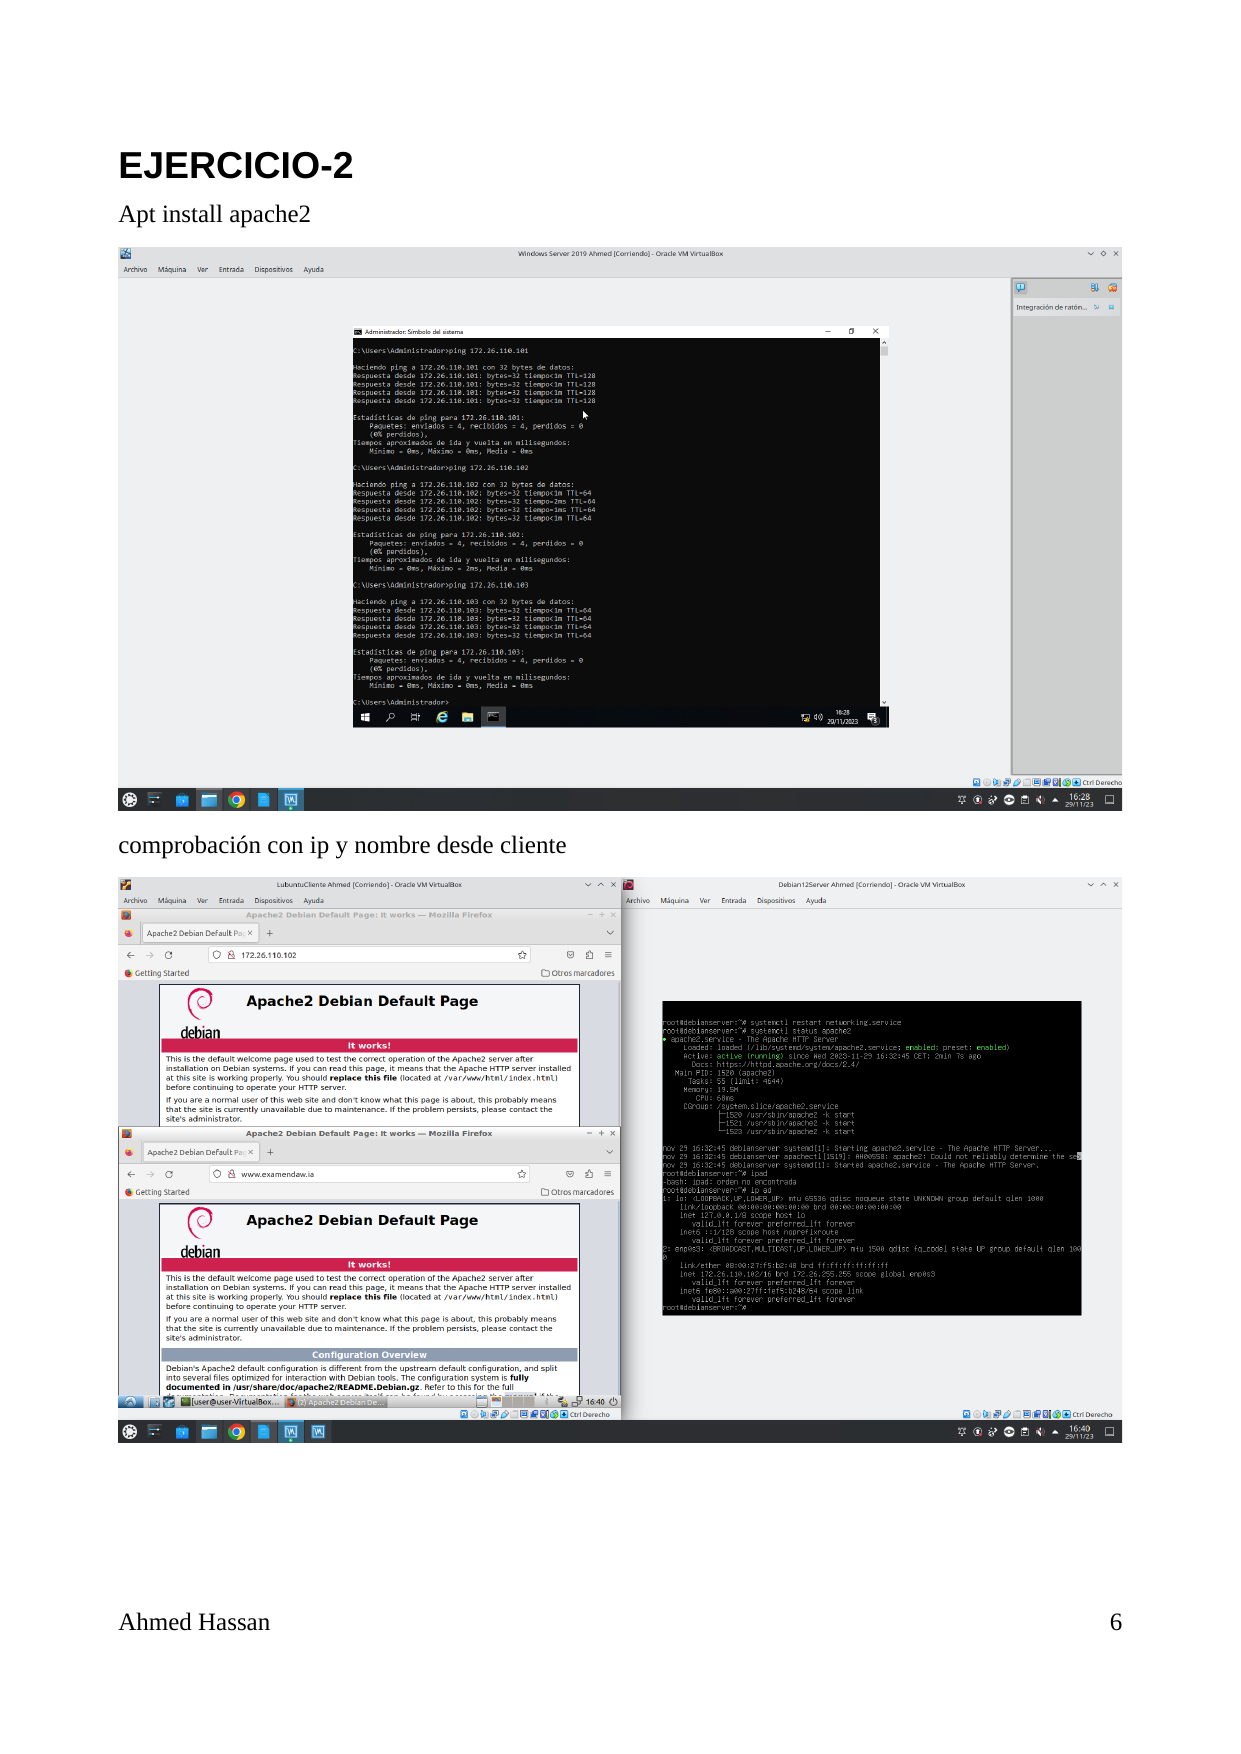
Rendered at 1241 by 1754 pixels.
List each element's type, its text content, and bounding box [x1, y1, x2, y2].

picture [118, 877, 1123, 1443]
text Apt install apache2 [118, 199, 1122, 227]
picture [118, 246, 1123, 811]
subtitle EJERCICIO-2 [118, 143, 1122, 186]
text comprobación con ip y nombre desde cliente [118, 830, 1122, 859]
